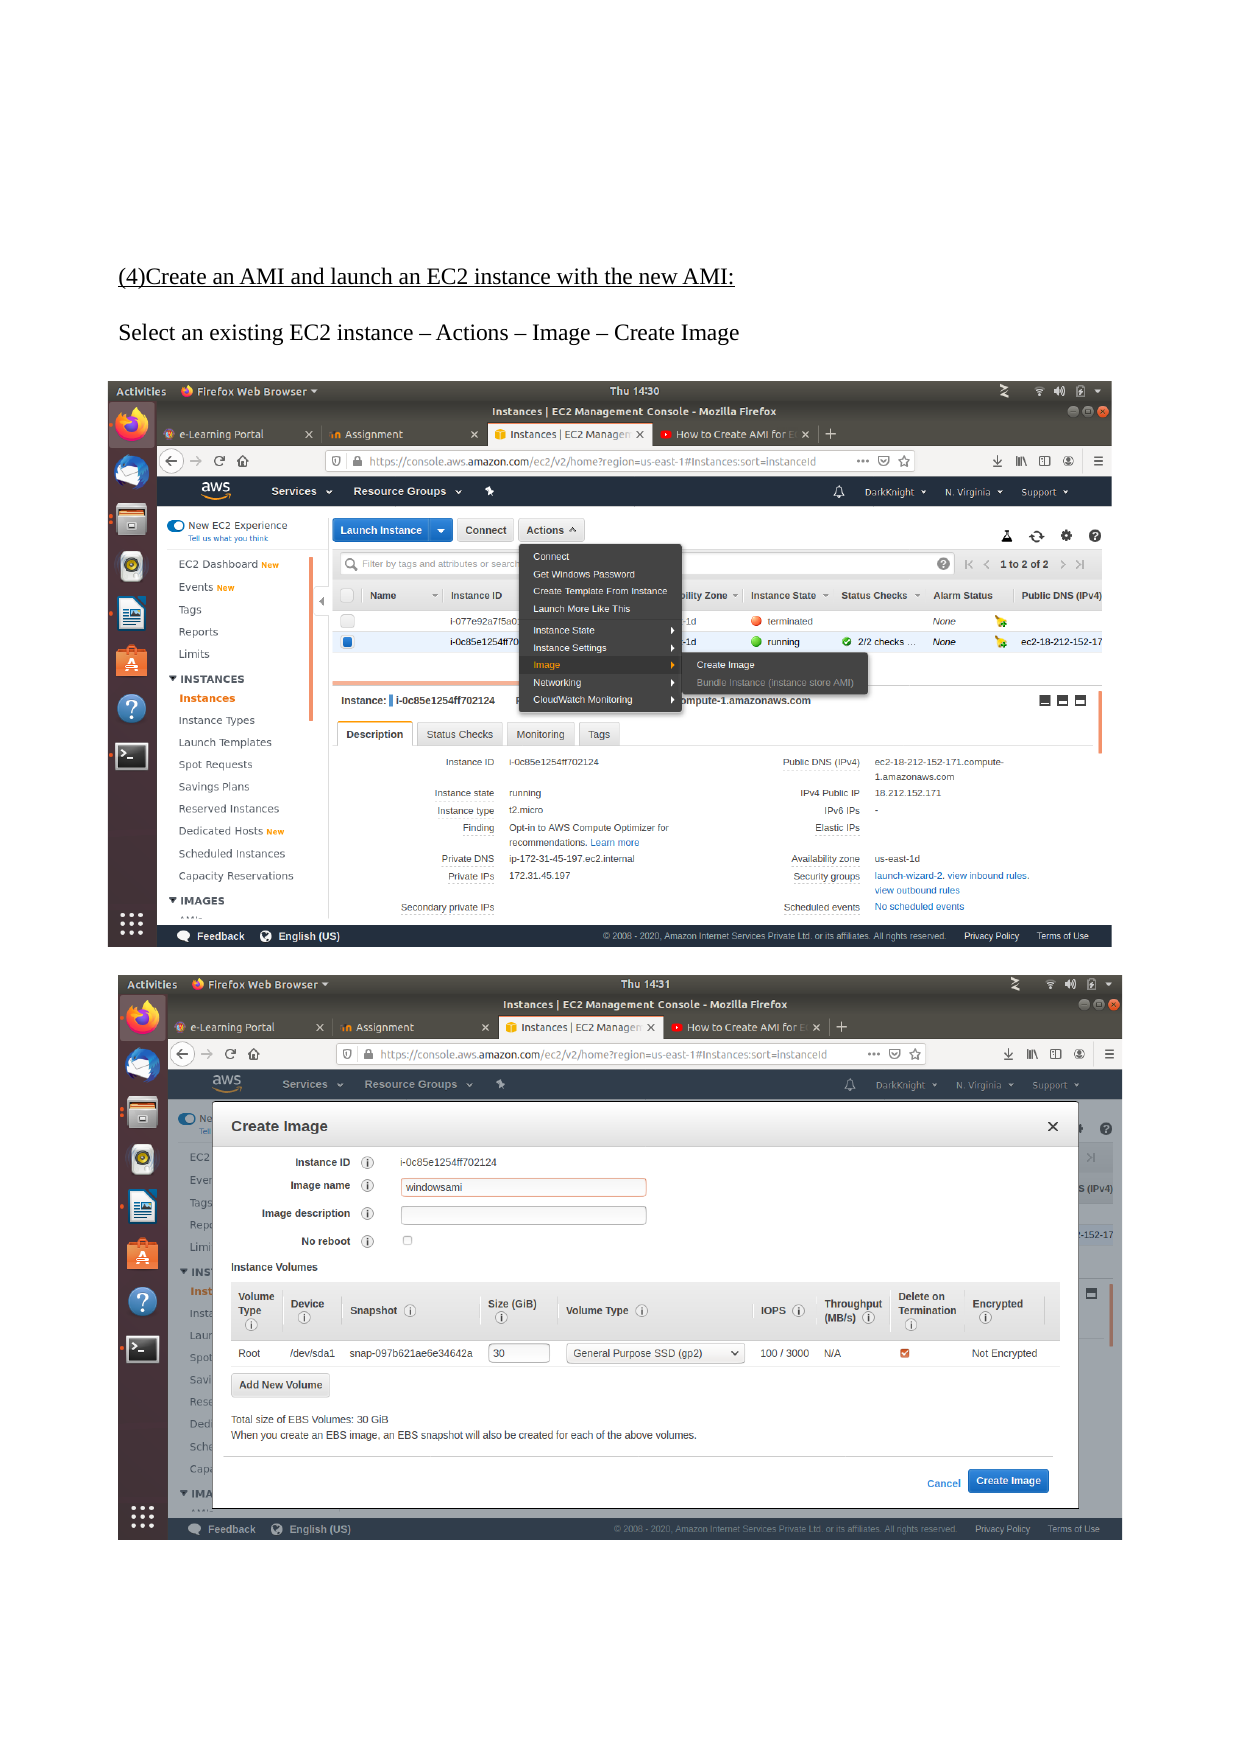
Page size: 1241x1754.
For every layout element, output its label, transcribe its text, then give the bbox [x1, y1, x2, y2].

picture [107, 381, 1112, 947]
text Select an existing EC2 instance – Actions – Image – Create Image [118, 318, 1122, 345]
picture [118, 975, 1123, 1540]
text (4)Create an AMI and launch an EC2 instance with the new AMI: [118, 263, 1122, 289]
